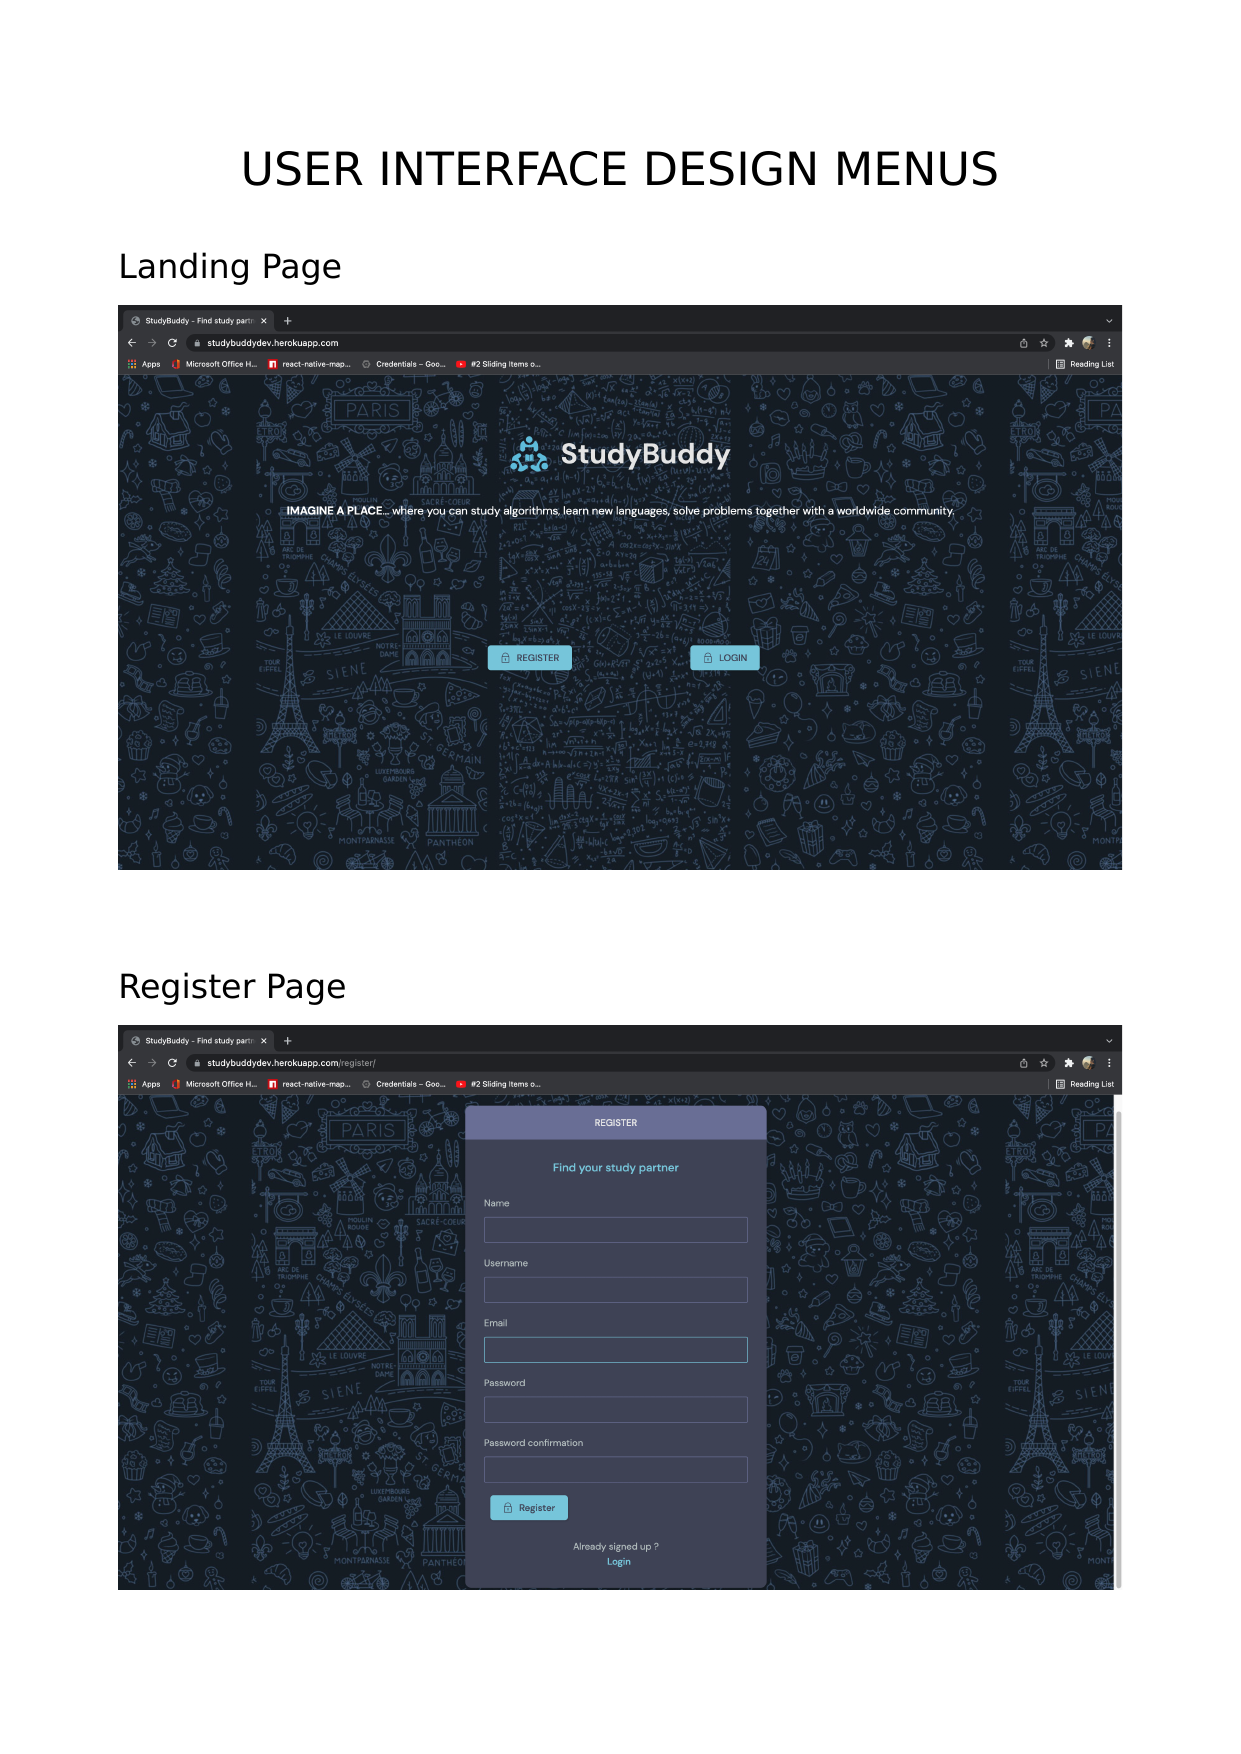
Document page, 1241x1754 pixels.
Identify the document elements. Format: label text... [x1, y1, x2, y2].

text Landing Page [118, 247, 1122, 286]
picture [118, 1025, 1123, 1590]
text Register Page [118, 967, 1122, 1006]
picture [118, 305, 1123, 870]
text USER INTERFACE DESIGN MENUS [118, 143, 1122, 196]
